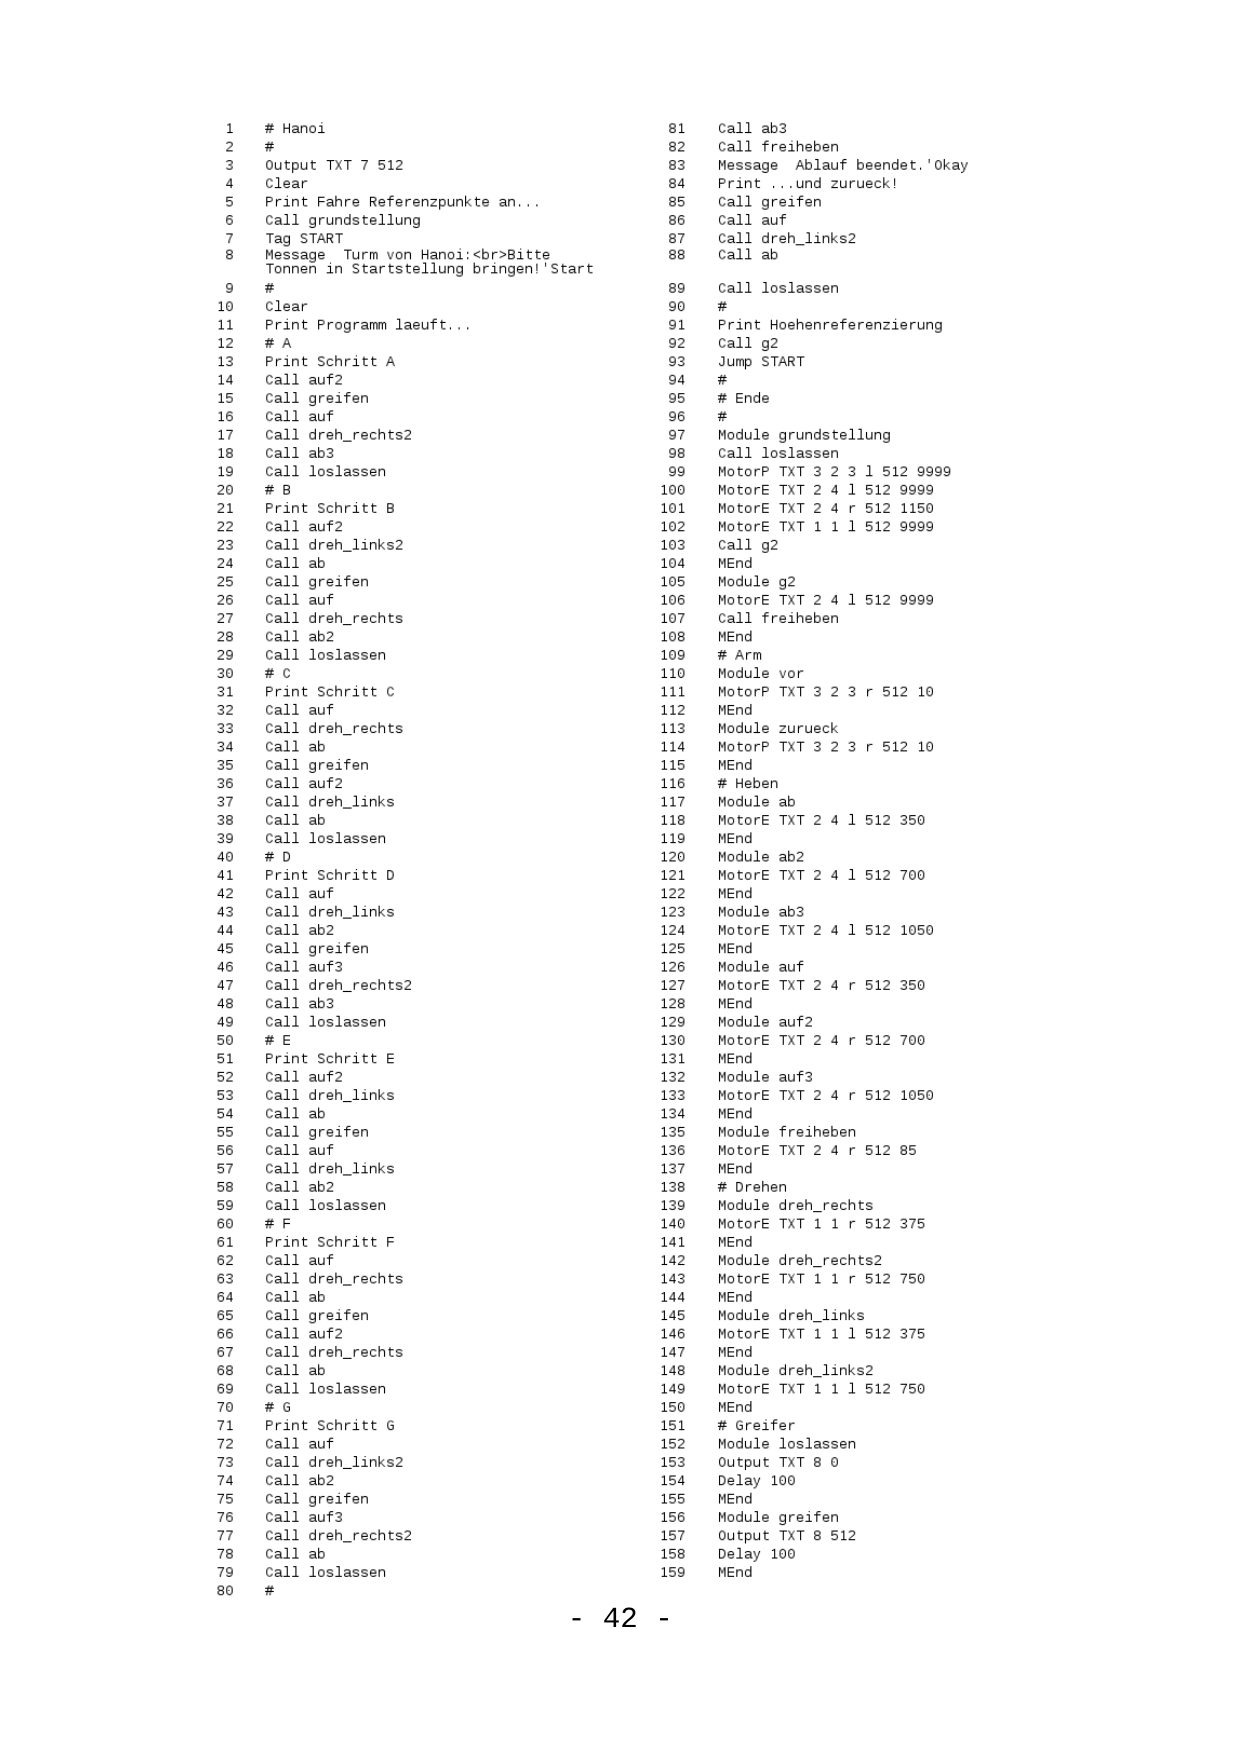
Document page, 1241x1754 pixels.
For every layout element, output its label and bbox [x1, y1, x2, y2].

picture [196, 118, 973, 1605]
